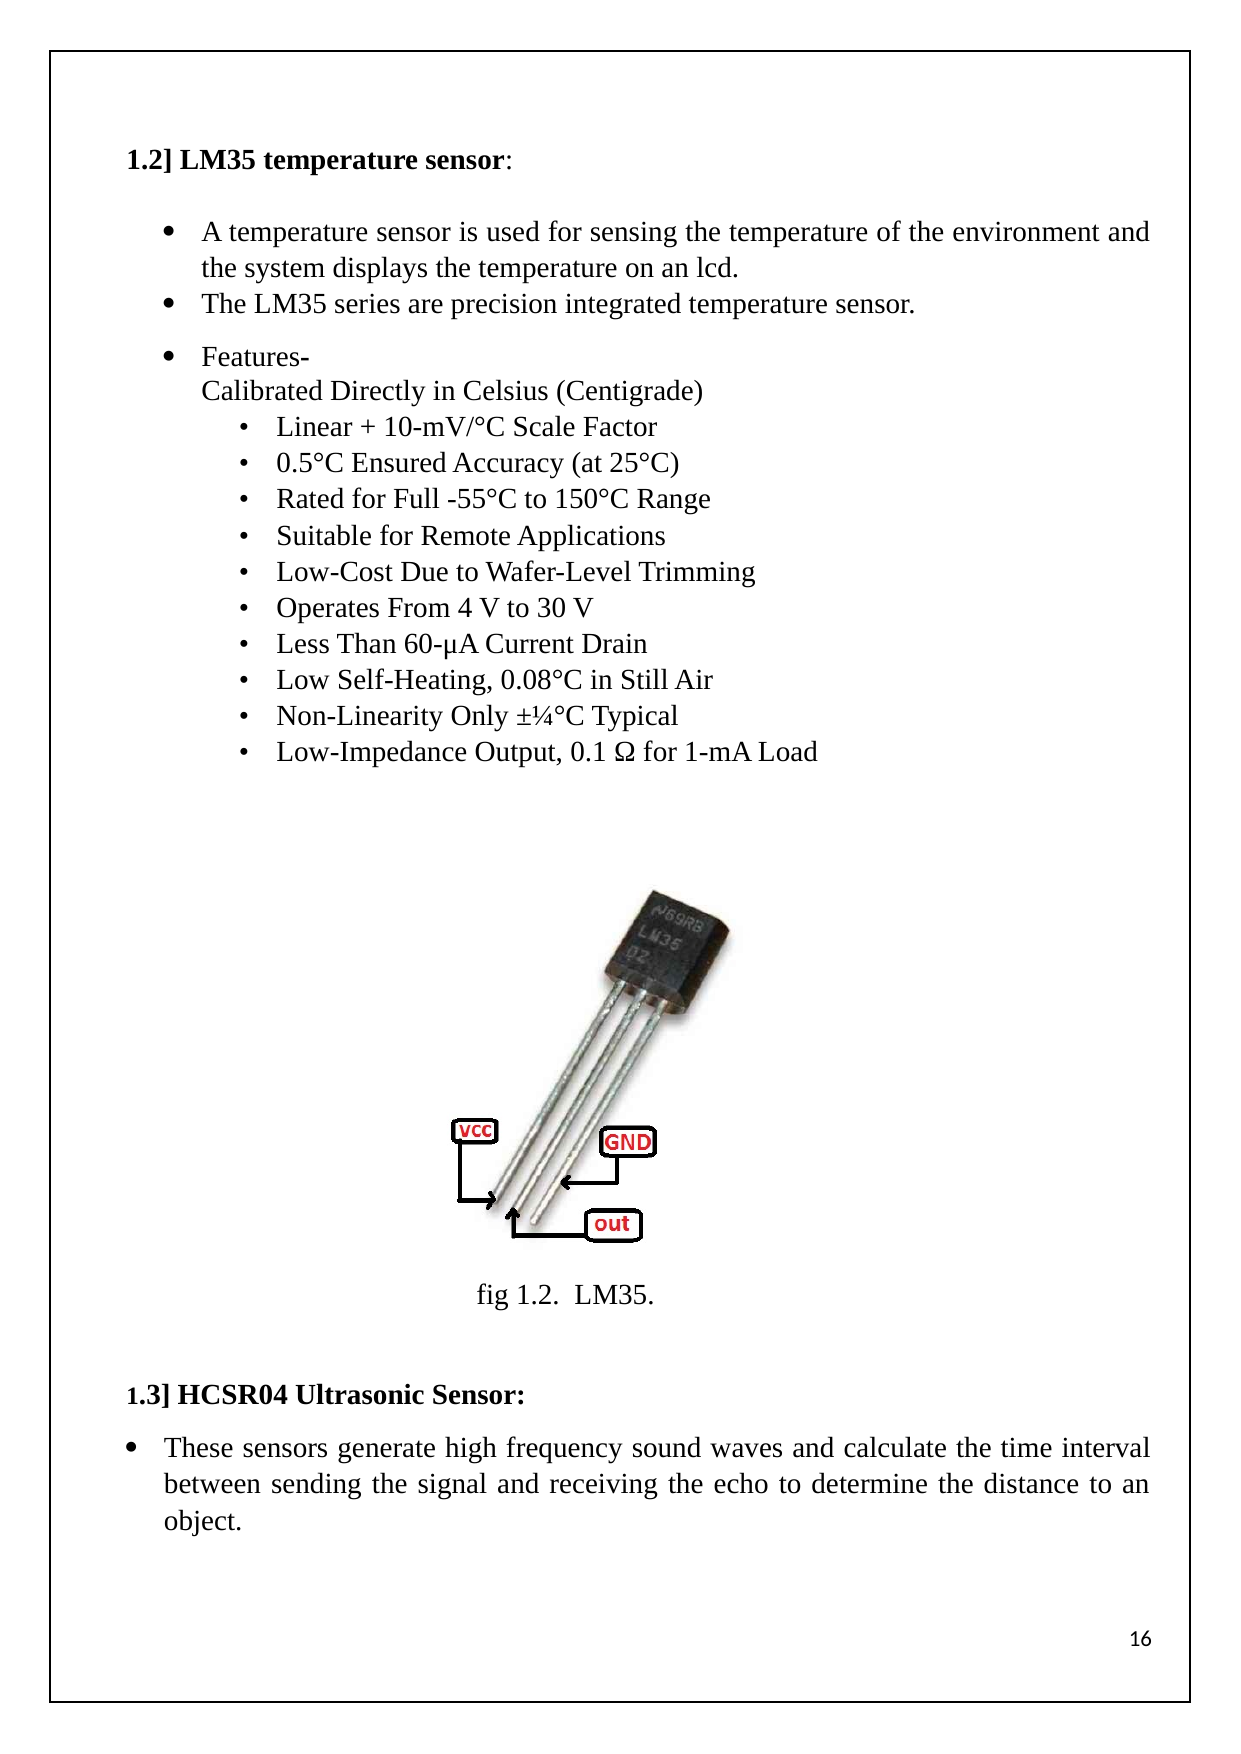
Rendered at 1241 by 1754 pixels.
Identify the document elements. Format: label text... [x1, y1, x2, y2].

text 1.3] HCSR04 Ultrasonic Sensor: [126, 1377, 1152, 1411]
list Operates From 4 V to 30 V [239, 590, 1152, 623]
text fig 1.2. LM35. [389, 1277, 1152, 1310]
list Less Than 60-μA Current Drain [239, 626, 1152, 659]
list Calibrated Directly in Celsius (Centigrade) [201, 373, 1152, 407]
list Low-Impedance Output, 0.1 Ω for 1-mA Load [239, 734, 1152, 768]
picture [419, 863, 806, 1251]
list Suitable for Remote Applications [239, 518, 1152, 551]
list Low Self-Heating, 0.08°C in Still Air [239, 662, 1152, 696]
list A temperature sensor is used for sensing the temperature of the environment and the system displays the temperature on an lcd. [164, 214, 1152, 284]
list 1.2] LM35 temperature sensor: [126, 142, 1152, 175]
list Low-Cost Due to Wafer-Level Trimming [239, 554, 1152, 587]
list 0.5°C Ensured Accuracy (at 25°C) [239, 445, 1152, 479]
list Non-Linearity Only ±¼°C Typical [239, 698, 1152, 732]
list Features- [164, 339, 1152, 373]
list The LM35 series are precision integrated temperature sensor. [164, 286, 1152, 320]
list Rated for Full -55°C to 150°C Range [239, 481, 1152, 515]
list Linear + 10-mV/°C Scale Factor [239, 409, 1152, 443]
list These sensors generate high frequency sound waves and calculate the time interval between sending the signal and receiving the echo to determine the distance to an object. [126, 1430, 1152, 1536]
